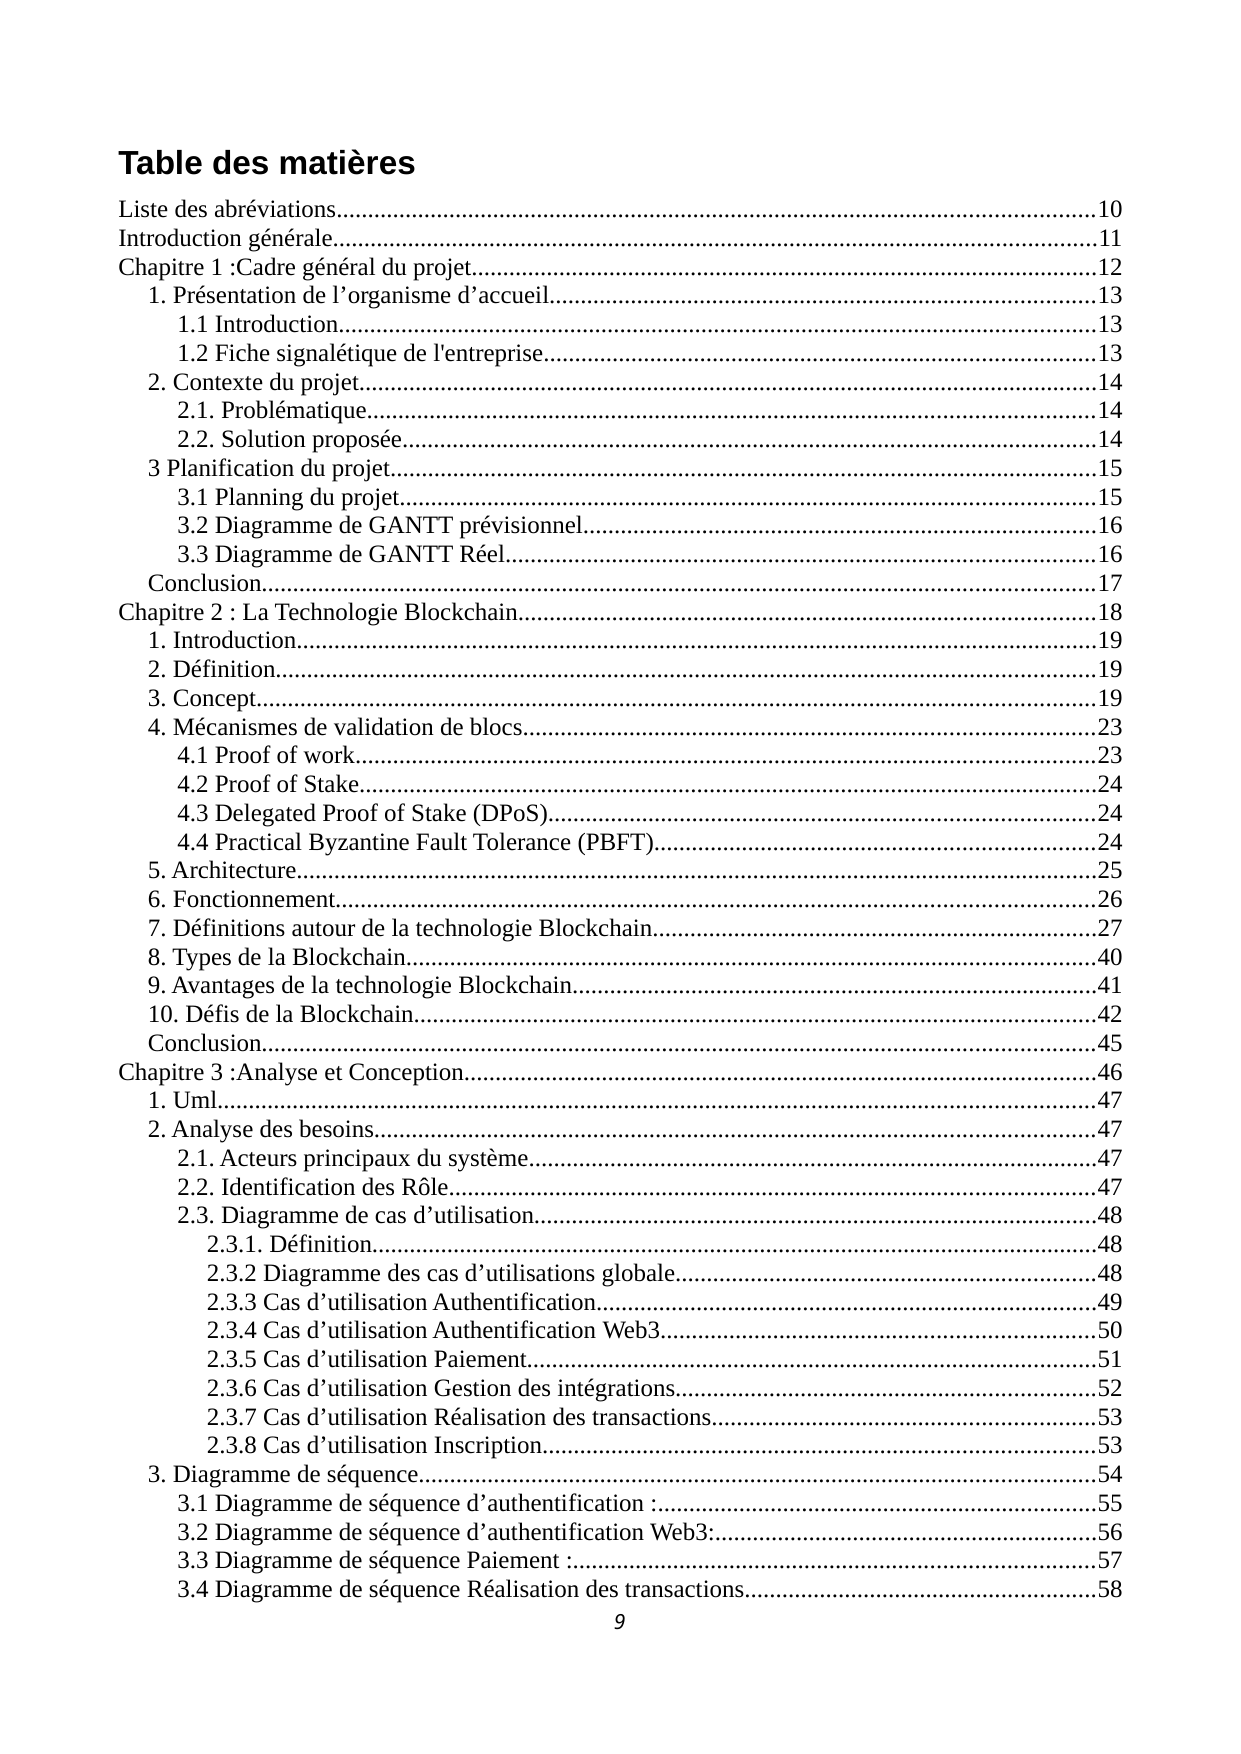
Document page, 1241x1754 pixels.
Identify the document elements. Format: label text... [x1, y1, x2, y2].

text 2. Définition 19 [148, 654, 1122, 683]
text 2.3.3 Cas d’utilisation Authentification 49 [207, 1287, 1122, 1315]
text 2. Analyse des besoins 47 [148, 1114, 1122, 1143]
text 1.2 Fiche signalétique de l'entreprise 13 [177, 338, 1122, 367]
text 3.4 Diagramme de séquence Réalisation des transactions 58 [177, 1574, 1122, 1603]
text 2.3.7 Cas d’utilisation Réalisation des transactions 53 [207, 1402, 1122, 1430]
text 2.1. Problématique 14 [177, 395, 1122, 424]
text 2.3.1. Définition 48 [207, 1229, 1122, 1258]
text 2.1. Acteurs principaux du système 47 [177, 1143, 1122, 1172]
text 9. Avantages de la technologie Blockchain 41 [148, 970, 1122, 999]
text 3. Concept 19 [148, 683, 1122, 712]
text 4.4 Practical Byzantine Fault Tolerance (PBFT) 24 [177, 827, 1122, 855]
text 3.1 Diagramme de séquence d’authentification : 55 [177, 1488, 1122, 1517]
text 1. Présentation de l’organisme d’accueil 13 [148, 280, 1122, 309]
text 2.3.2 Diagramme des cas d’utilisations globale 48 [207, 1258, 1122, 1287]
text 4.1 Proof of work 23 [177, 740, 1122, 769]
text 4.3 Delegated Proof of Stake (DPoS) 24 [177, 798, 1122, 827]
text 2.3.5 Cas d’utilisation Paiement 51 [207, 1344, 1122, 1373]
text Conclusion 45 [148, 1028, 1122, 1057]
text 2.2. Solution proposée 14 [177, 424, 1122, 453]
text 1.1 Introduction 13 [177, 309, 1122, 338]
subtitle Table des matières [118, 143, 1122, 182]
text 3 Planification du projet 15 [148, 453, 1122, 482]
text Chapitre 1 :Cadre général du projet 12 [118, 252, 1122, 280]
text 2. Contexte du projet 14 [148, 367, 1122, 395]
text Chapitre 3 :Analyse et Conception 46 [118, 1057, 1122, 1085]
text 3.2 Diagramme de GANTT prévisionnel 16 [177, 510, 1122, 539]
text 3.1 Planning du projet 15 [177, 482, 1122, 510]
text 6. Fonctionnement 26 [148, 884, 1122, 913]
text 2.3.8 Cas d’utilisation Inscription 53 [207, 1430, 1122, 1459]
text Liste des abréviations 10 [118, 194, 1122, 223]
text 4.2 Proof of Stake 24 [177, 769, 1122, 798]
text 2.3.6 Cas d’utilisation Gestion des intégrations 52 [207, 1373, 1122, 1402]
text 10. Défis de la Blockchain 42 [148, 999, 1122, 1028]
text 5. Architecture 25 [148, 855, 1122, 884]
text 2.3. Diagramme de cas d’utilisation 48 [177, 1200, 1122, 1229]
text 3. Diagramme de séquence 54 [148, 1459, 1122, 1488]
text 4. Mécanismes de validation de blocs 23 [148, 712, 1122, 740]
text Chapitre 2 : La Technologie Blockchain 18 [118, 597, 1122, 625]
text 3.2 Diagramme de séquence d’authentification Web3: 56 [177, 1517, 1122, 1545]
text 3.3 Diagramme de GANTT Réel 16 [177, 539, 1122, 568]
text 8. Types de la Blockchain 40 [148, 942, 1122, 970]
text 1. Introduction 19 [148, 625, 1122, 654]
text Conclusion 17 [148, 568, 1122, 597]
text 7. Définitions autour de la technologie Blockchain 27 [148, 913, 1122, 942]
text 1. Uml 47 [148, 1085, 1122, 1114]
text 2.2. Identification des Rôle 47 [177, 1172, 1122, 1200]
text Introduction générale 11 [118, 223, 1122, 252]
text 3.3 Diagramme de séquence Paiement : 57 [177, 1545, 1122, 1574]
text 2.3.4 Cas d’utilisation Authentification Web3 50 [207, 1315, 1122, 1344]
